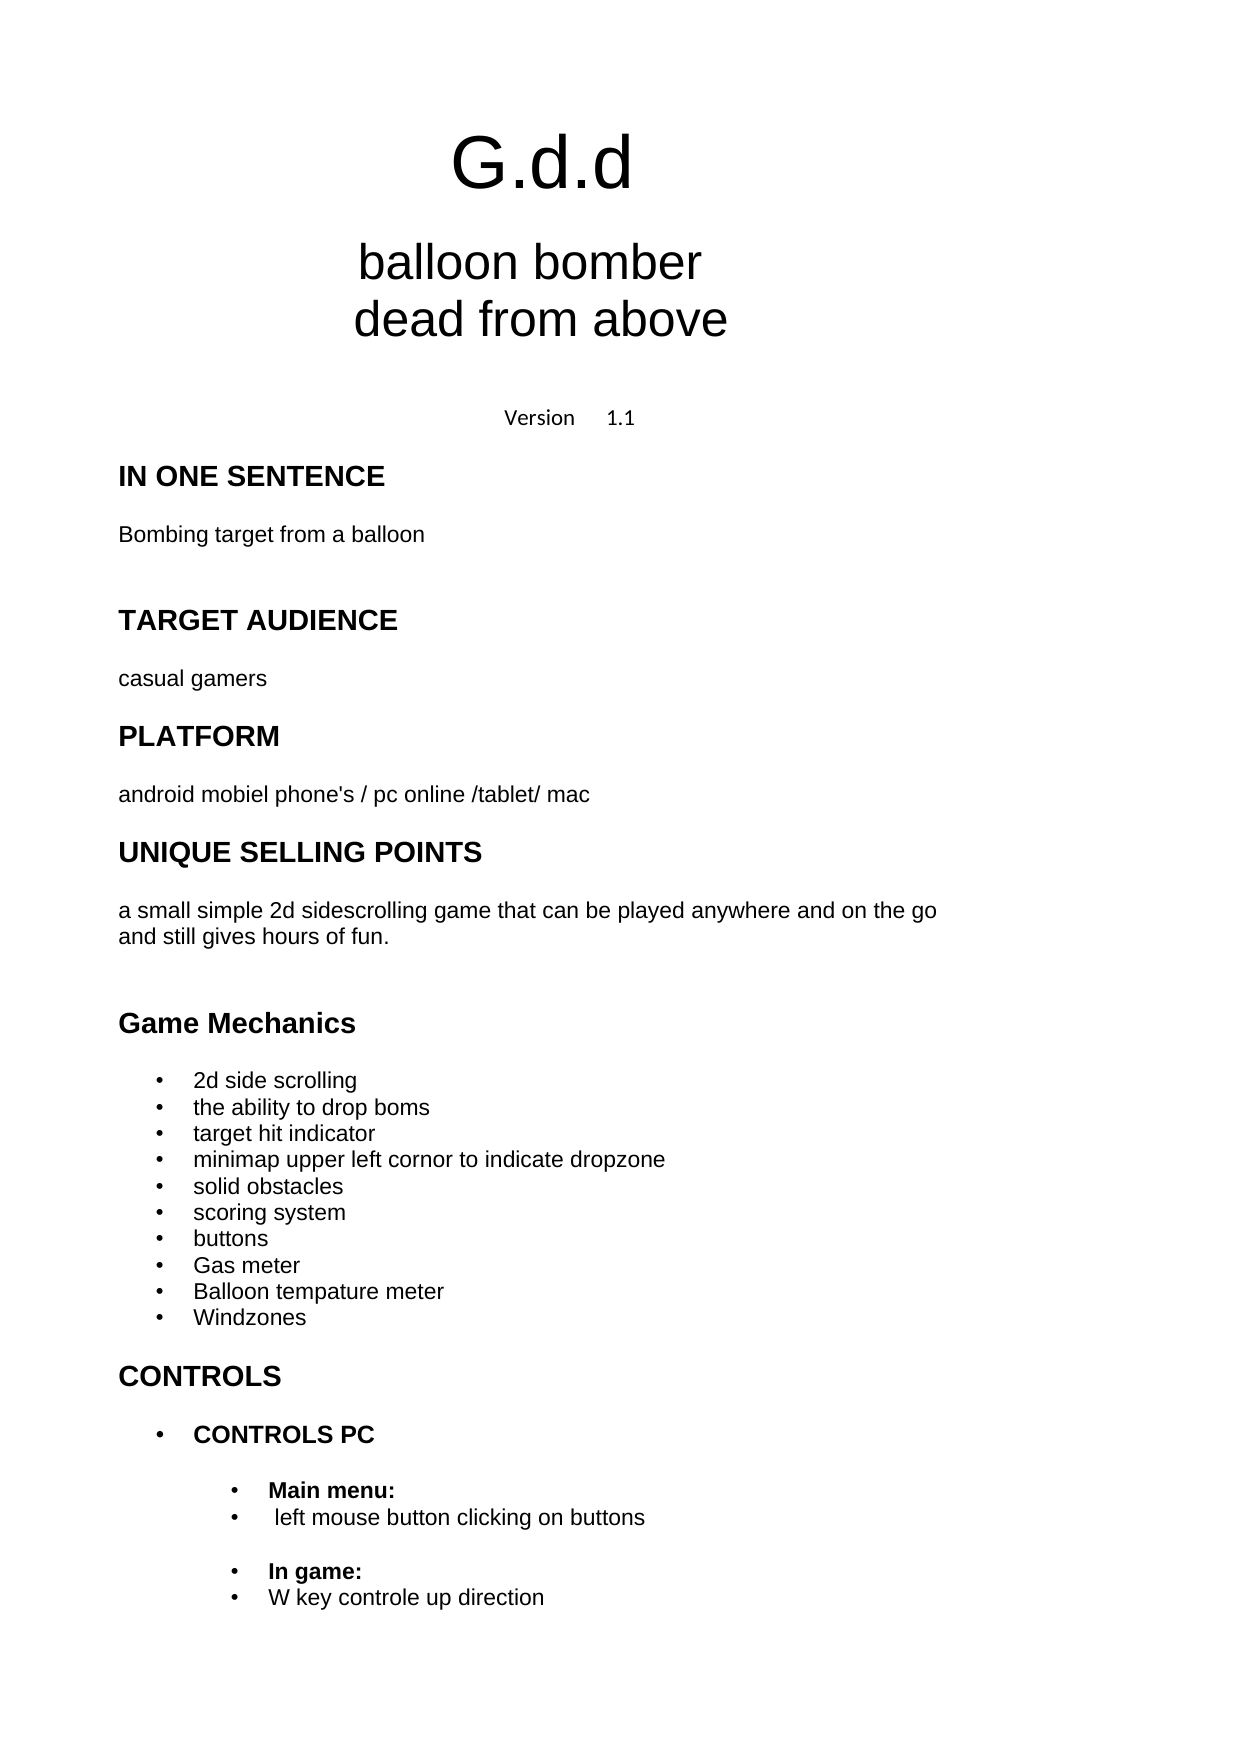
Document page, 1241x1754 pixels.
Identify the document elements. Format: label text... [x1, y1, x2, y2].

text IN ONE SENTENCE [118, 459, 1122, 493]
list In game: [231, 1558, 1122, 1584]
list scoring system [156, 1199, 1122, 1225]
list W key controle up direction [231, 1584, 1122, 1611]
text android mobiel phone's / pc online /tablet/ mac [118, 781, 1122, 807]
list minimap upper left cornor to indicate dropzone [156, 1146, 1122, 1173]
list buttons [156, 1225, 1122, 1252]
text casual gamers [118, 665, 1122, 691]
text and still gives hours of fun. [118, 923, 1122, 949]
list the ability to drop boms [156, 1093, 1122, 1120]
text TARGET AUDIENCE [118, 603, 1122, 637]
text G.d.d [118, 118, 1122, 204]
text Version 1.1 [118, 403, 1122, 431]
list left mouse button clicking on buttons [231, 1503, 1122, 1530]
text balloon bomber [118, 232, 1122, 290]
text a small simple 2d sidescrolling game that can be played anywhere and on the go [118, 897, 1122, 923]
text dead from above [118, 290, 1122, 347]
list target hit indicator [156, 1120, 1122, 1146]
list Windzones [156, 1304, 1122, 1331]
list 2d side scrolling [156, 1067, 1122, 1093]
text Bombing target from a balloon [118, 521, 1122, 547]
list Gas meter [156, 1252, 1122, 1278]
text PLATFORM [118, 719, 1122, 753]
list CONTROLS PC [156, 1420, 1122, 1449]
text UNIQUE SELLING POINTS [118, 835, 1122, 869]
list solid obstacles [156, 1173, 1122, 1199]
list Main menu: [231, 1477, 1122, 1503]
text CONTROLS [118, 1359, 1122, 1392]
list Balloon tempature meter [156, 1278, 1122, 1304]
text Game Mechanics [118, 1006, 1122, 1039]
